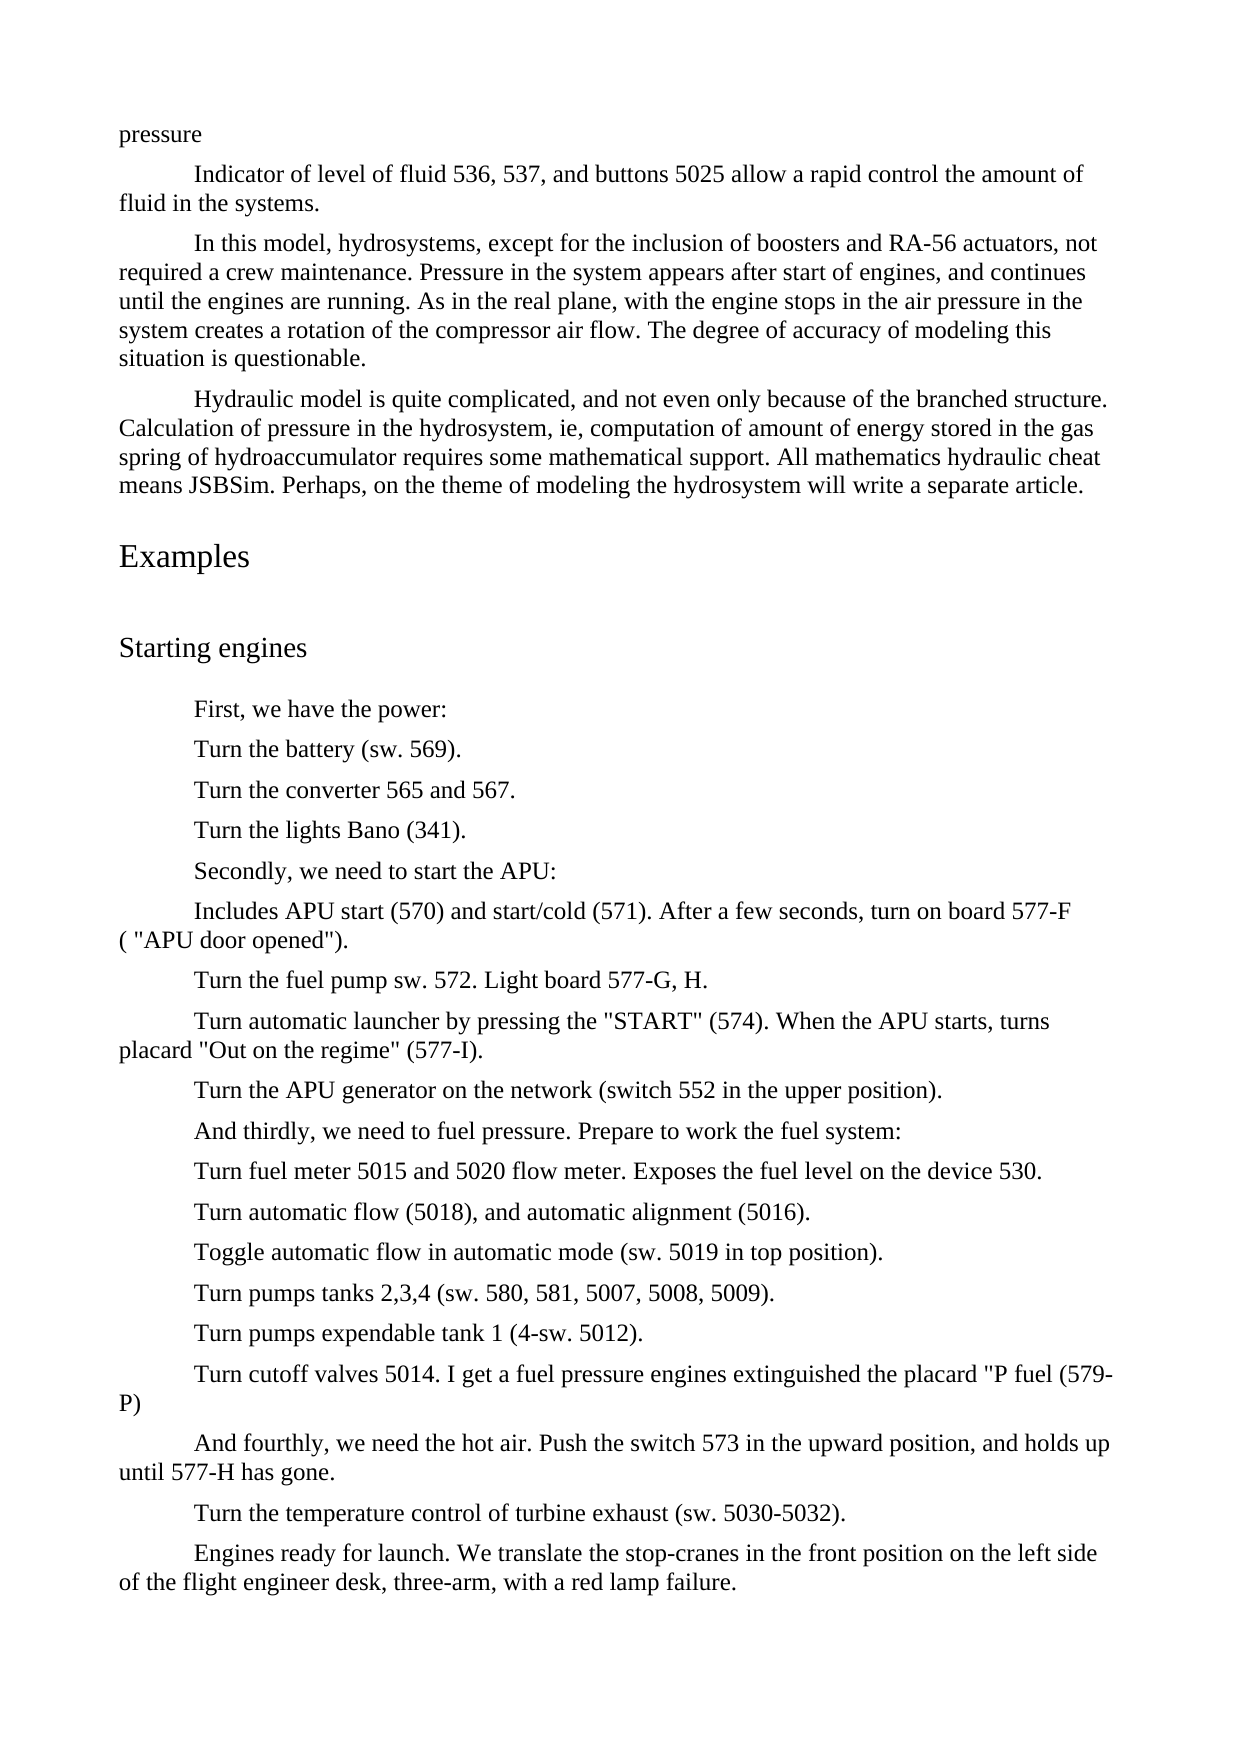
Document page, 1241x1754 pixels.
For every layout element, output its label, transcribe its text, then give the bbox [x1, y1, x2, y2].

text Turn the temperature control of turbine exhaust (sw. 5030-5032). [119, 1498, 1122, 1526]
text Toggle automatic flow in automatic mode (sw. 5019 in top position). [119, 1237, 1122, 1266]
text Indicator of level of fluid 536, 537, and buttons 5025 allow a rapid control the amount of fluid in the systems. [119, 159, 1122, 217]
text Includes APU start (570) and start/cold (571). After a few seconds, turn on board 577-F ( "APU door opened"). [119, 896, 1122, 954]
text Turn pumps expendable tank 1 (4-sw. 5012). [119, 1318, 1122, 1347]
text Turn the converter 565 and 567. [119, 775, 1122, 803]
text Engines ready for launch. We translate the stop-cranes in the front position on the left side of the flight engineer desk, three-arm, with a red lamp failure. [119, 1538, 1122, 1596]
text Examples [119, 536, 1122, 574]
text Turn automatic launcher by pressing the "START" (574). When the APU starts, turns placard "Out on the regime" (577-I). [119, 1006, 1122, 1064]
text Turn fuel meter 5015 and 5020 flow meter. Exposes the fuel level on the device 530. [119, 1156, 1122, 1185]
text Turn the battery (sw. 569). [119, 734, 1122, 763]
text Secondly, we need to start the APU: [119, 856, 1122, 884]
text pressure [119, 119, 1122, 147]
text In this model, hydrosystems, except for the inclusion of boosters and RA-56 actuators, not required a crew maintenance. Pressure in the system appears after start of engines, and continues until the engines are running. As in the real plane, with the engine stops in the air pressure in the system creates a rotation of the compressor air flow. The degree of accuracy of modeling this situation is questionable. [119, 228, 1122, 372]
text Turn pumps tanks 2,3,4 (sw. 580, 581, 5007, 5008, 5009). [119, 1278, 1122, 1307]
text Hydraulic model is quite complicated, and not even only because of the branched structure. Calculation of pressure in the hydrosystem, ie, computation of amount of energy stored in the gas spring of hydroaccumulator requires some mathematical support. All mathematics hydraulic cheat means JSBSim. Perhaps, on the theme of modeling the hydrosystem will write a separate article. [119, 384, 1122, 499]
text And thirdly, we need to fuel pressure. Prepare to work the fuel system: [119, 1116, 1122, 1145]
text Turn cutoff valves 5014. I get a fuel pressure engines extinguished the placard "P fuel (579-P) [119, 1359, 1122, 1417]
text And fourthly, we need the hot air. Push the switch 573 in the upward position, and holds up until 577-H has gone. [119, 1428, 1122, 1486]
text Turn the fuel pump sw. 572. Light board 577-G, H. [119, 966, 1122, 994]
text Turn automatic flow (5018), and automatic alignment (5016). [119, 1197, 1122, 1226]
text Starting engines [119, 630, 1122, 664]
text Turn the lights Bano (341). [119, 815, 1122, 844]
text Turn the APU generator on the network (switch 552 in the upper position). [119, 1075, 1122, 1104]
text First, we have the power: [119, 694, 1122, 722]
